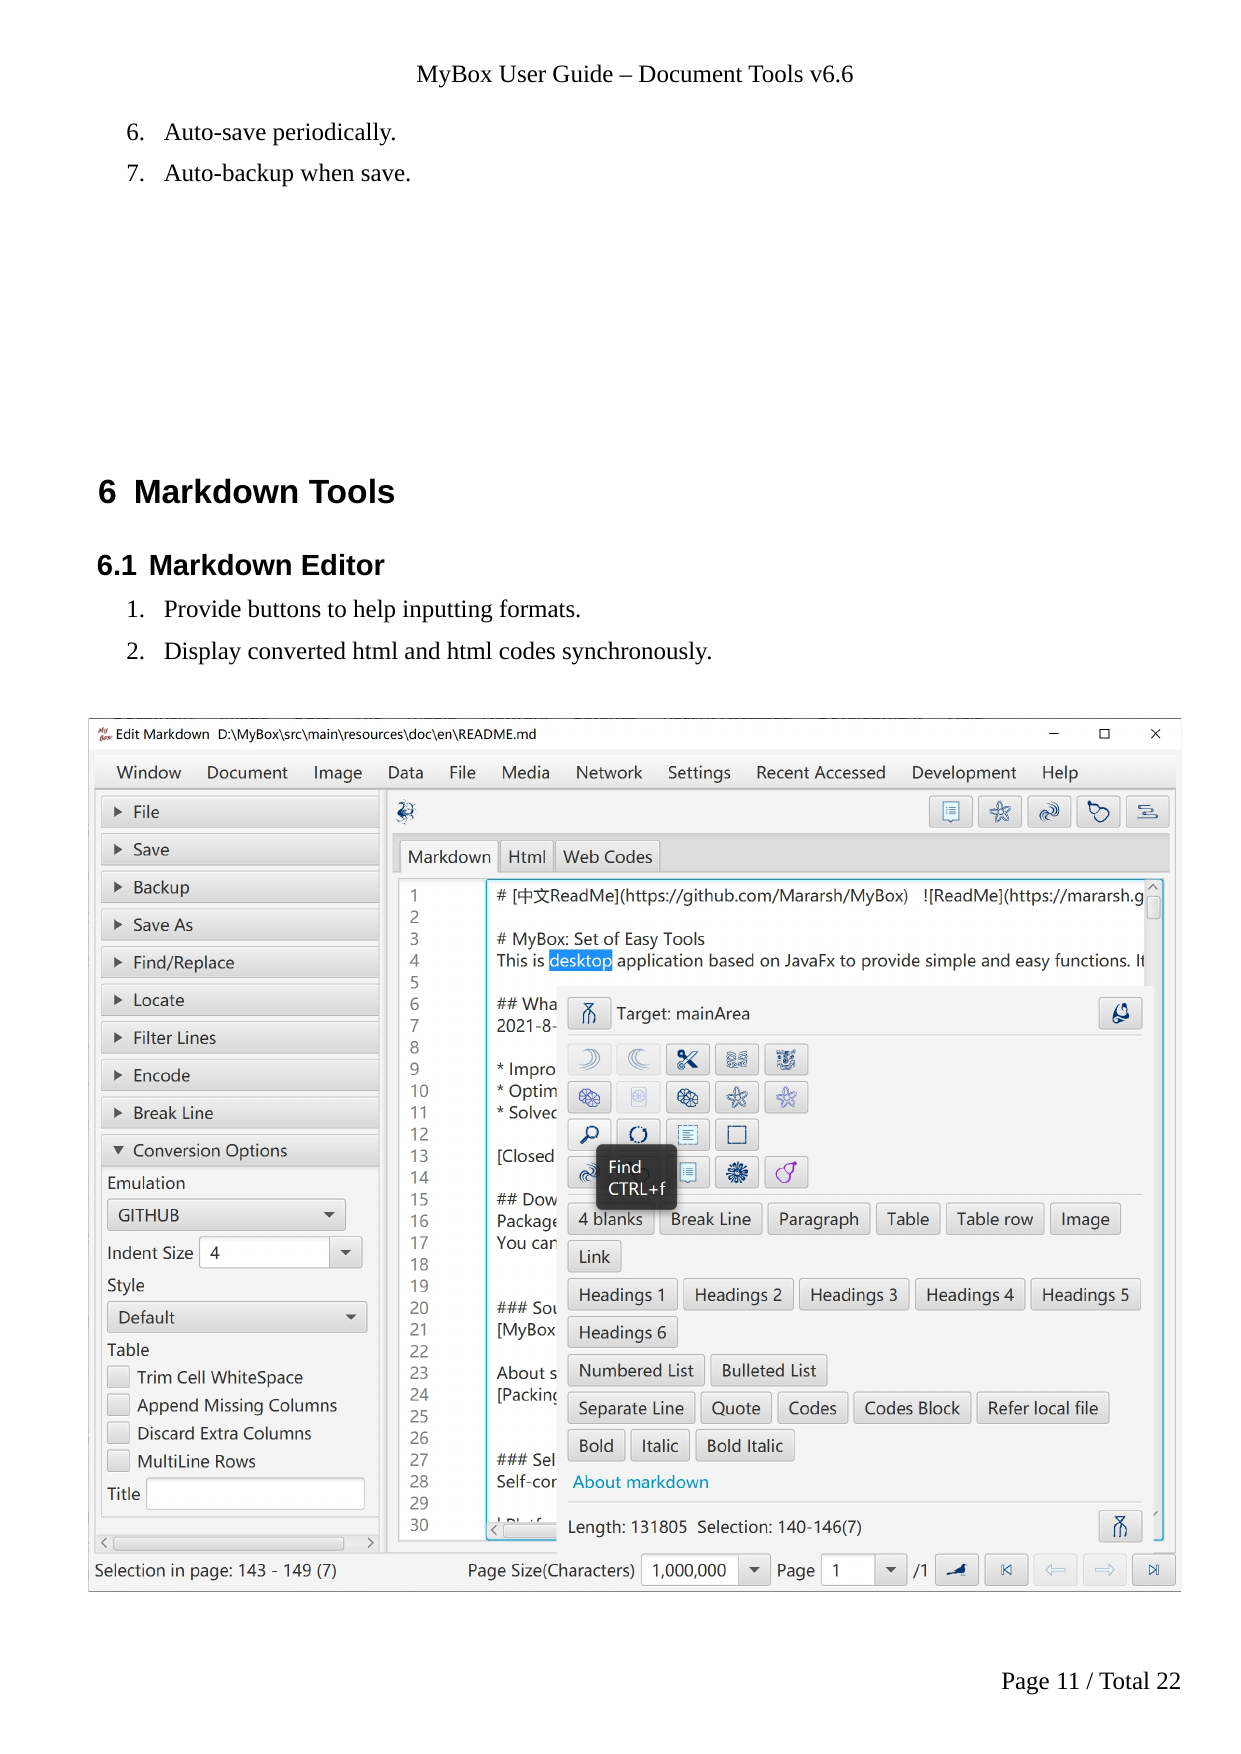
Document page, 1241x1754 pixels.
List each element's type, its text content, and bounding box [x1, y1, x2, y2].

subtitle Markdown Tools [88, 472, 1181, 511]
list Provide buttons to help inputting formats. [126, 594, 1181, 623]
list Display converted html and html codes synchronously. [126, 636, 1181, 664]
list Auto-backup when save. [126, 158, 1181, 187]
list Auto-save periodically. [126, 117, 1181, 146]
picture [88, 718, 1182, 1592]
subtitle Markdown Editor [88, 548, 1181, 582]
